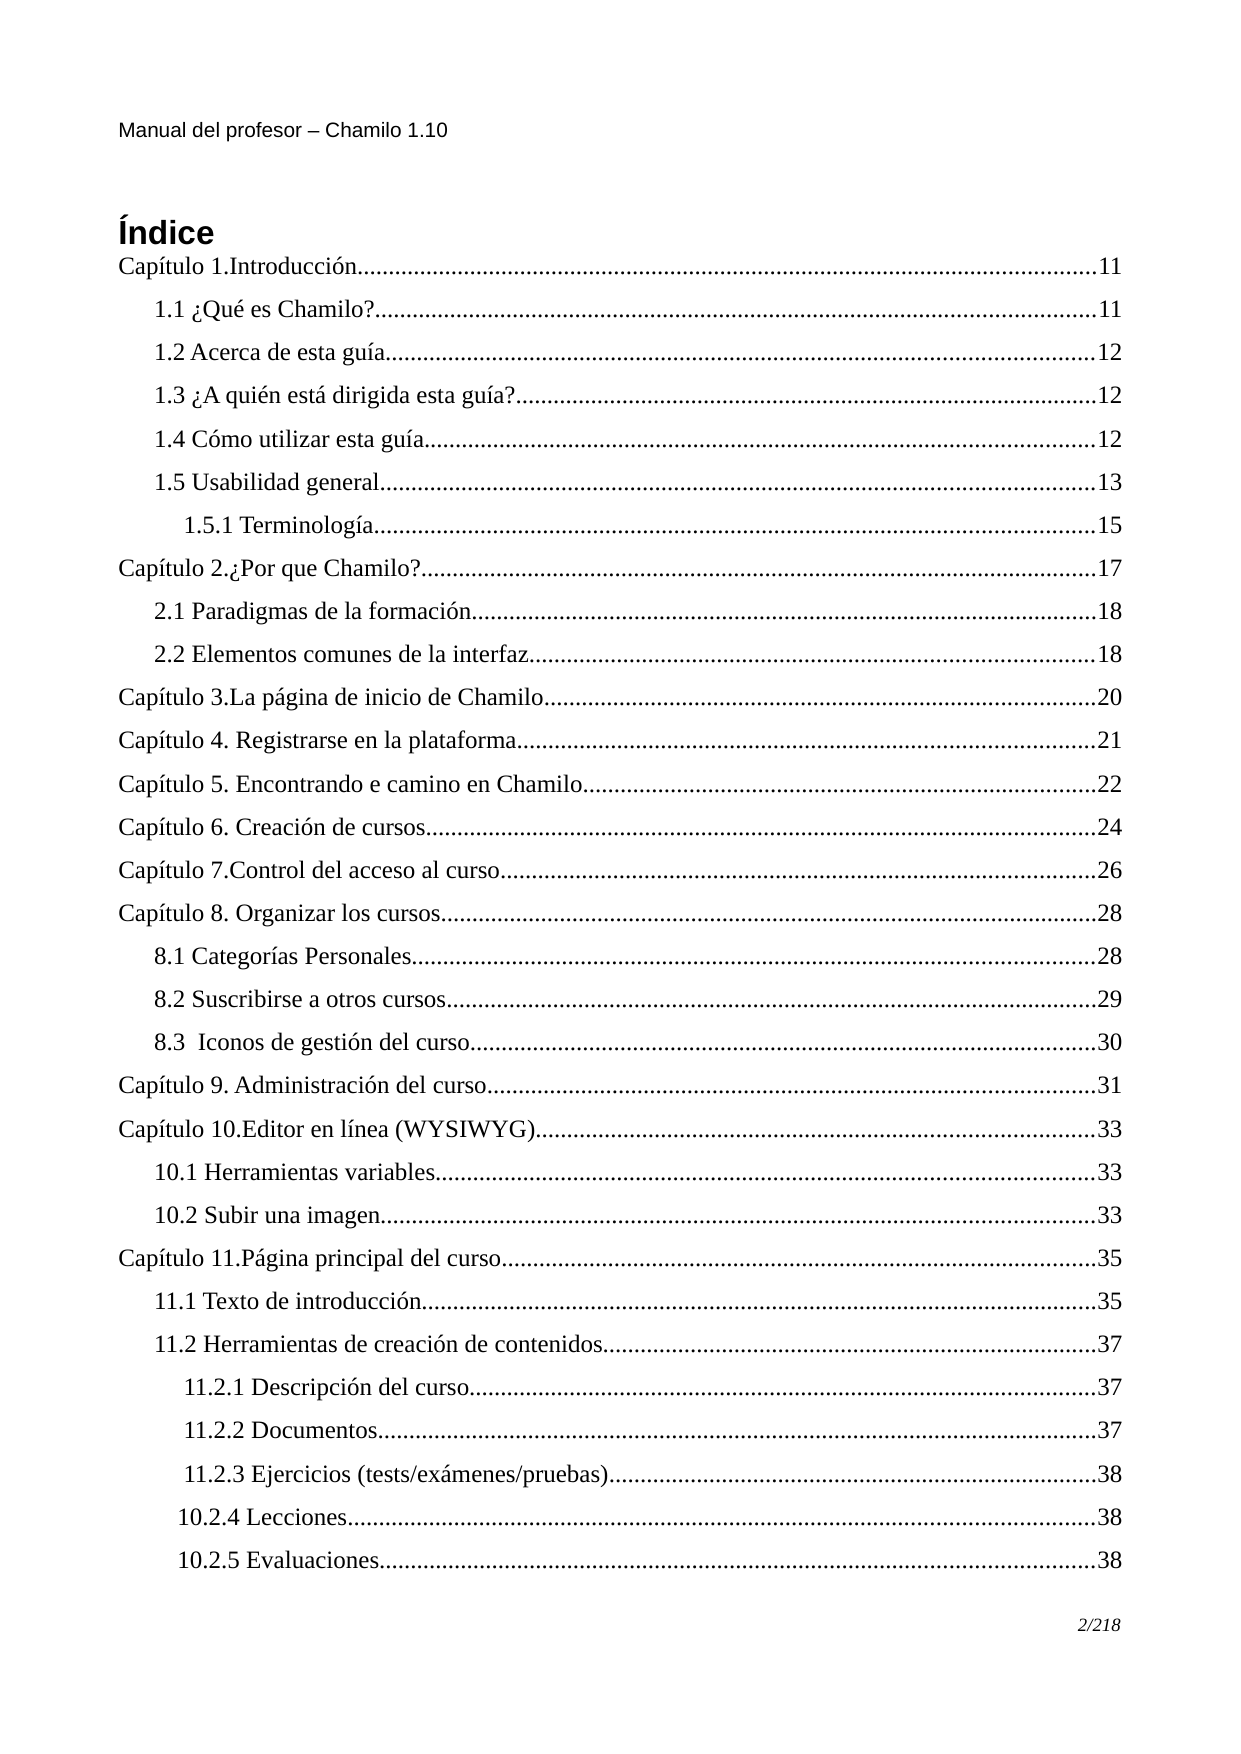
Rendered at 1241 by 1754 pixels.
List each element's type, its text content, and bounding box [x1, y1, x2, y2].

text 8.2 Suscribirse a otros cursos 29 [148, 984, 1122, 1013]
text Capítulo 5. Encontrando e camino en Chamilo 22 [118, 769, 1122, 797]
text Capítulo 4. Registrarse en la plataforma 21 [118, 726, 1122, 754]
text 10.2.4 Lecciones 38 [177, 1502, 1122, 1531]
text 10.2.5 Evaluaciones 38 [177, 1545, 1122, 1574]
text Capítulo 7.Control del acceso al curso 26 [118, 855, 1122, 884]
text 11.1 Texto de introducción 35 [148, 1286, 1122, 1315]
text Capítulo 11.Página principal del curso 35 [118, 1243, 1122, 1272]
text Capítulo 6. Creación de cursos 24 [118, 812, 1122, 841]
text 10.2 Subir una imagen 33 [148, 1200, 1122, 1229]
text 1.4 Cómo utilizar esta guía. 12 [148, 424, 1122, 452]
text 1.5 Usabilidad general 13 [148, 467, 1122, 496]
text Capítulo 1.Introducción 11 [118, 251, 1122, 280]
text 11.2.1 Descripción del curso 37 [177, 1372, 1122, 1401]
text Capítulo 3.La página de inicio de Chamilo 20 [118, 682, 1122, 711]
text 2.2 Elementos comunes de la interfaz 18 [148, 639, 1122, 668]
text 1.3 ¿A quién está dirigida esta guía? 12 [148, 381, 1122, 409]
text 1.2 Acerca de esta guía 12 [148, 337, 1122, 366]
text 8.1 Categorías Personales 28 [148, 941, 1122, 970]
text Capítulo 10.Editor en línea (WYSIWYG) 33 [118, 1114, 1122, 1142]
subtitle Índice [118, 213, 1122, 251]
text 1.1 ¿Qué es Chamilo? 11 [148, 294, 1122, 323]
text 11.2 Herramientas de creación de contenidos 37 [148, 1329, 1122, 1358]
text 8.3 Iconos de gestión del curso 30 [148, 1027, 1122, 1056]
text 11.2.3 Ejercicios (tests/exámenes/pruebas) 38 [177, 1459, 1122, 1487]
text 1.5.1 Terminología 15 [177, 510, 1122, 539]
text 2.1 Paradigmas de la formación 18 [148, 596, 1122, 625]
text 10.1 Herramientas variables 33 [148, 1157, 1122, 1186]
text 11.2.2 Documentos 37 [177, 1416, 1122, 1444]
text Capítulo 2.¿Por que Chamilo? 17 [118, 553, 1122, 582]
text Capítulo 9. Administración del curso 31 [118, 1071, 1122, 1099]
text Capítulo 8. Organizar los cursos 28 [118, 898, 1122, 927]
